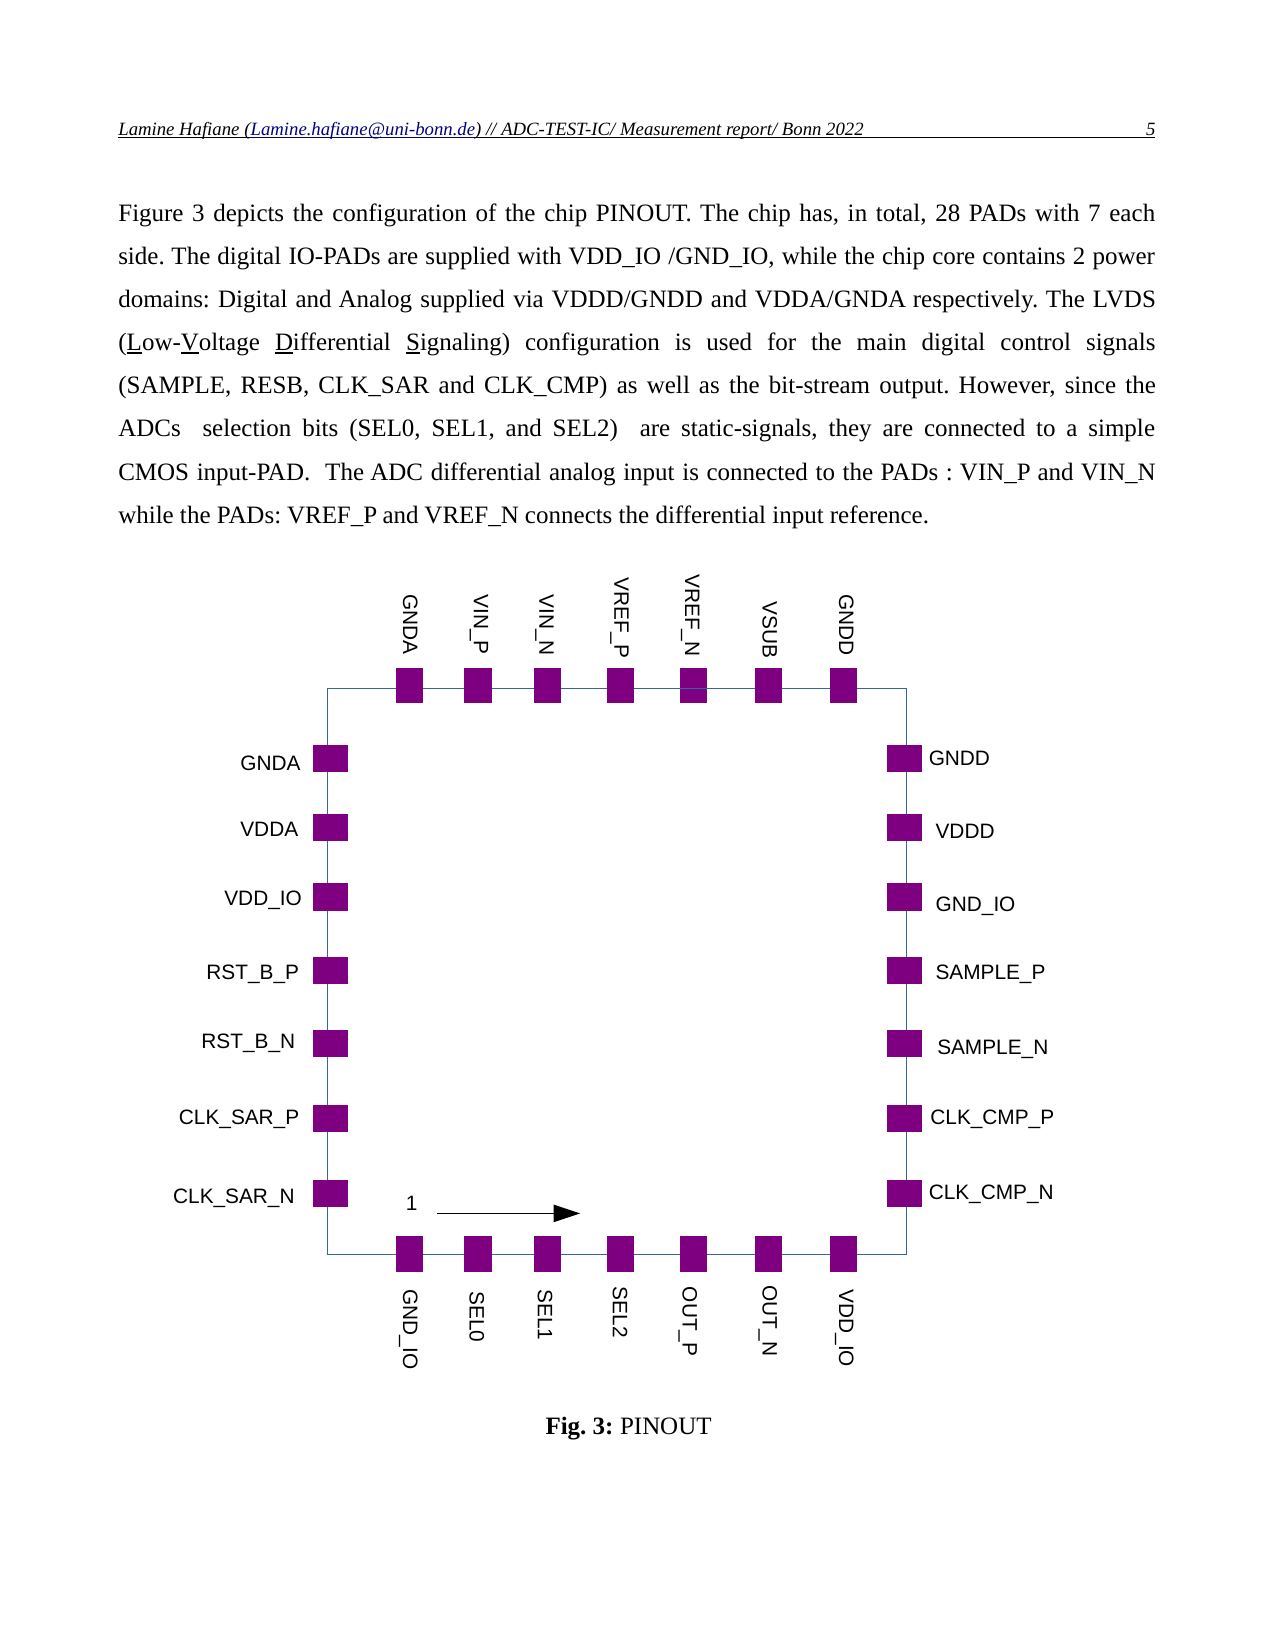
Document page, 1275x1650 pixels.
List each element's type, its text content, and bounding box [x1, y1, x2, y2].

text Figure 3 depicts the configuration of the chip PINOUT. The chip has, in total, 28 PADs with 7 each side. The digital IO-PADs are supplied with VDD_IO /GND_IO, while the chip core contains 2 power domains: Digital and Analog supplied via VDDD/GNDD and VDDA/GNDA respectively. The LVDS (Low-Voltage Differential Signaling) configuration is used for the main digital control signals (SAMPLE, RESB, CLK_SAR and CLK_CMP) as well as the bit-stream output. However, since the ADCs selection bits (SEL0, SEL1, and SEL2) are static-signals, they are connected to a simple CMOS input-PAD. The ADC differential analog input is connected to the PADs : VIN_P and VIN_N while the PADs: VREF_P and VREF_N connects the differential input reference. [118, 198, 1157, 528]
text Fig. 3: PINOUT [118, 543, 1157, 1440]
